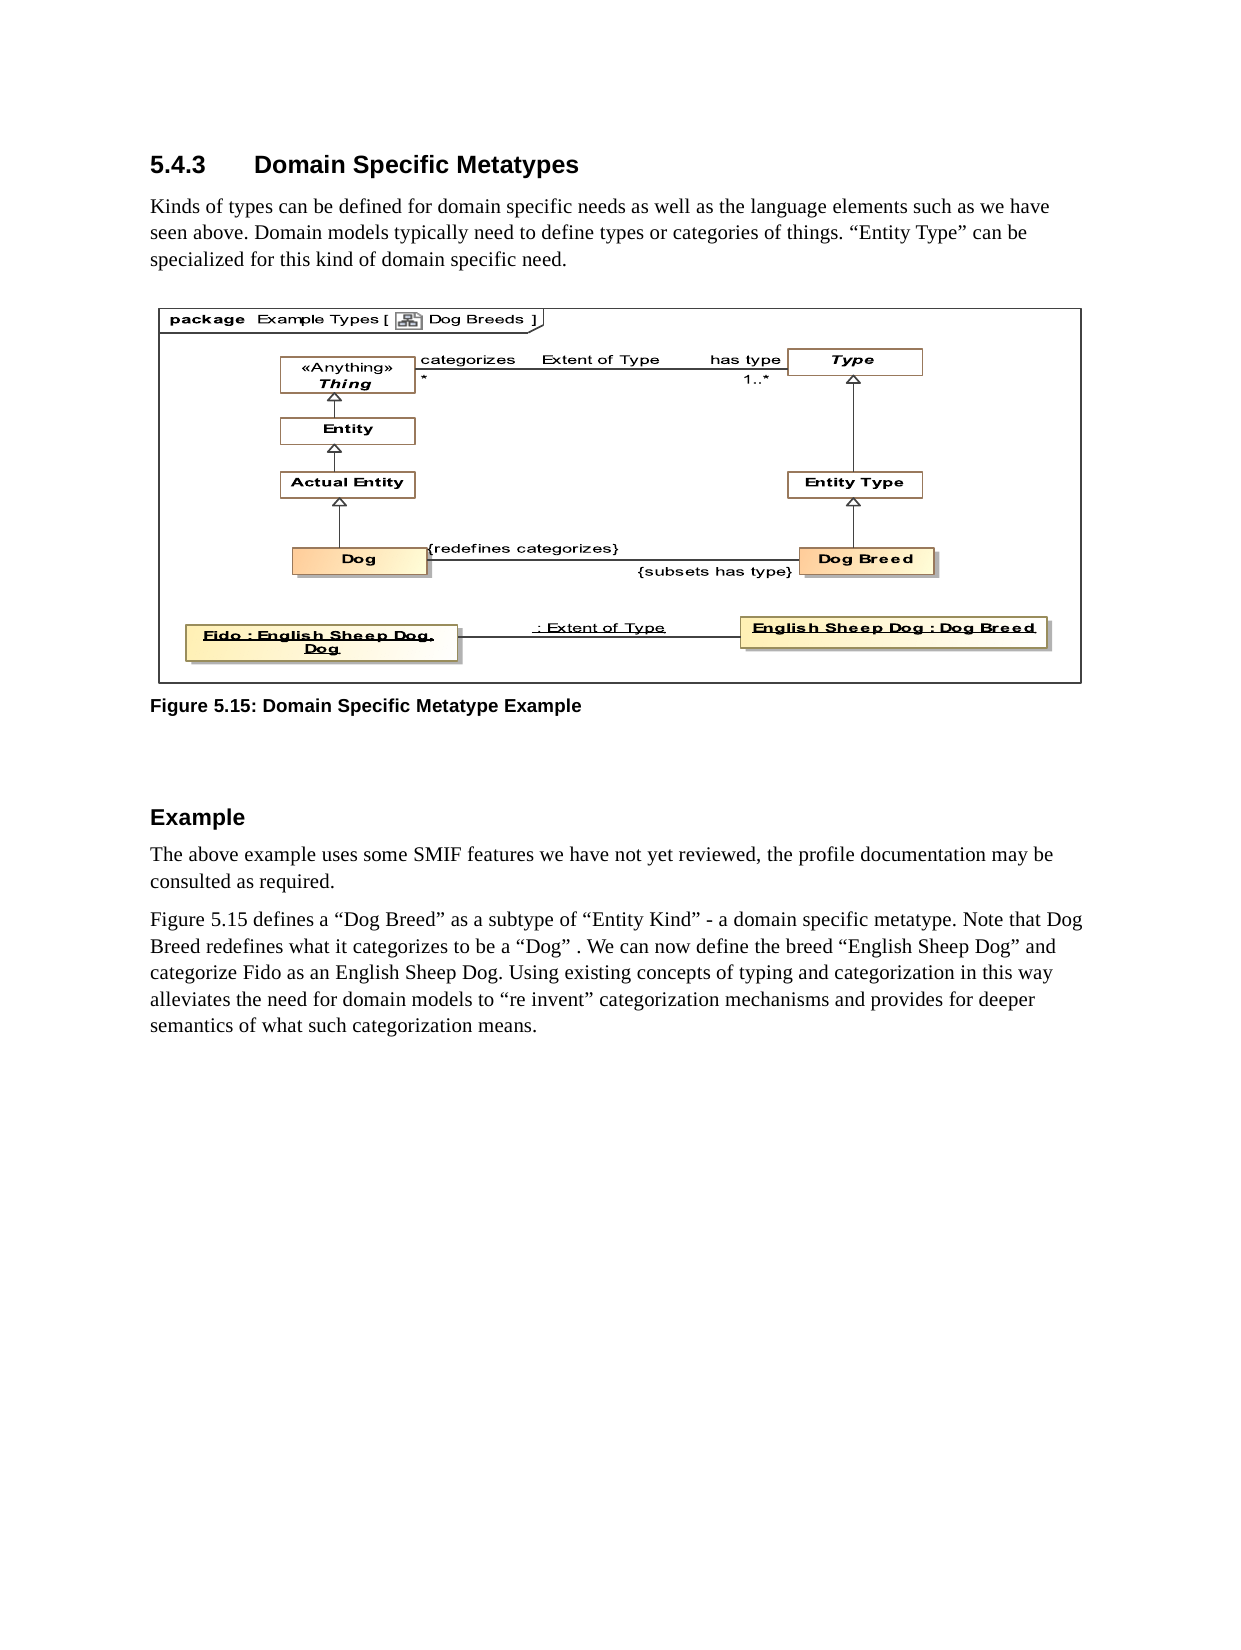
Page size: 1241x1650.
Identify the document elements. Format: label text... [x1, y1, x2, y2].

text Kinds of types can be defined for domain specific needs as well as the language elements such as we have seen above. Domain models typically need to define types or categories of things. “Entity Type” can be specialized for this kind of domain specific need. [150, 194, 1090, 271]
text The above example uses some SMIF features we have not yet reviewed, the profile documentation may be consulted as required. [150, 842, 1090, 893]
text [150, 298, 1090, 303]
subtitle Domain Specific Metatypes [150, 150, 1090, 179]
text Example [150, 717, 1090, 831]
text Figure 5.15: Domain Specific Metatype Example [150, 689, 1090, 717]
text Figure 5.15 defines a “Dog Breed” as a subtype of “Entity Kind” - a domain specific metatype. Note that Dog Breed redefines what it categorizes to be a “Dog” . We can now define the breed “English Sheep Dog” and categorize Fido as an English Sheep Dog. Using existing concepts of typing and categorization in this way alleviates the need for domain models to “re invent” categorization mechanisms and provides for deeper semantics of what such categorization means. [150, 907, 1090, 1037]
